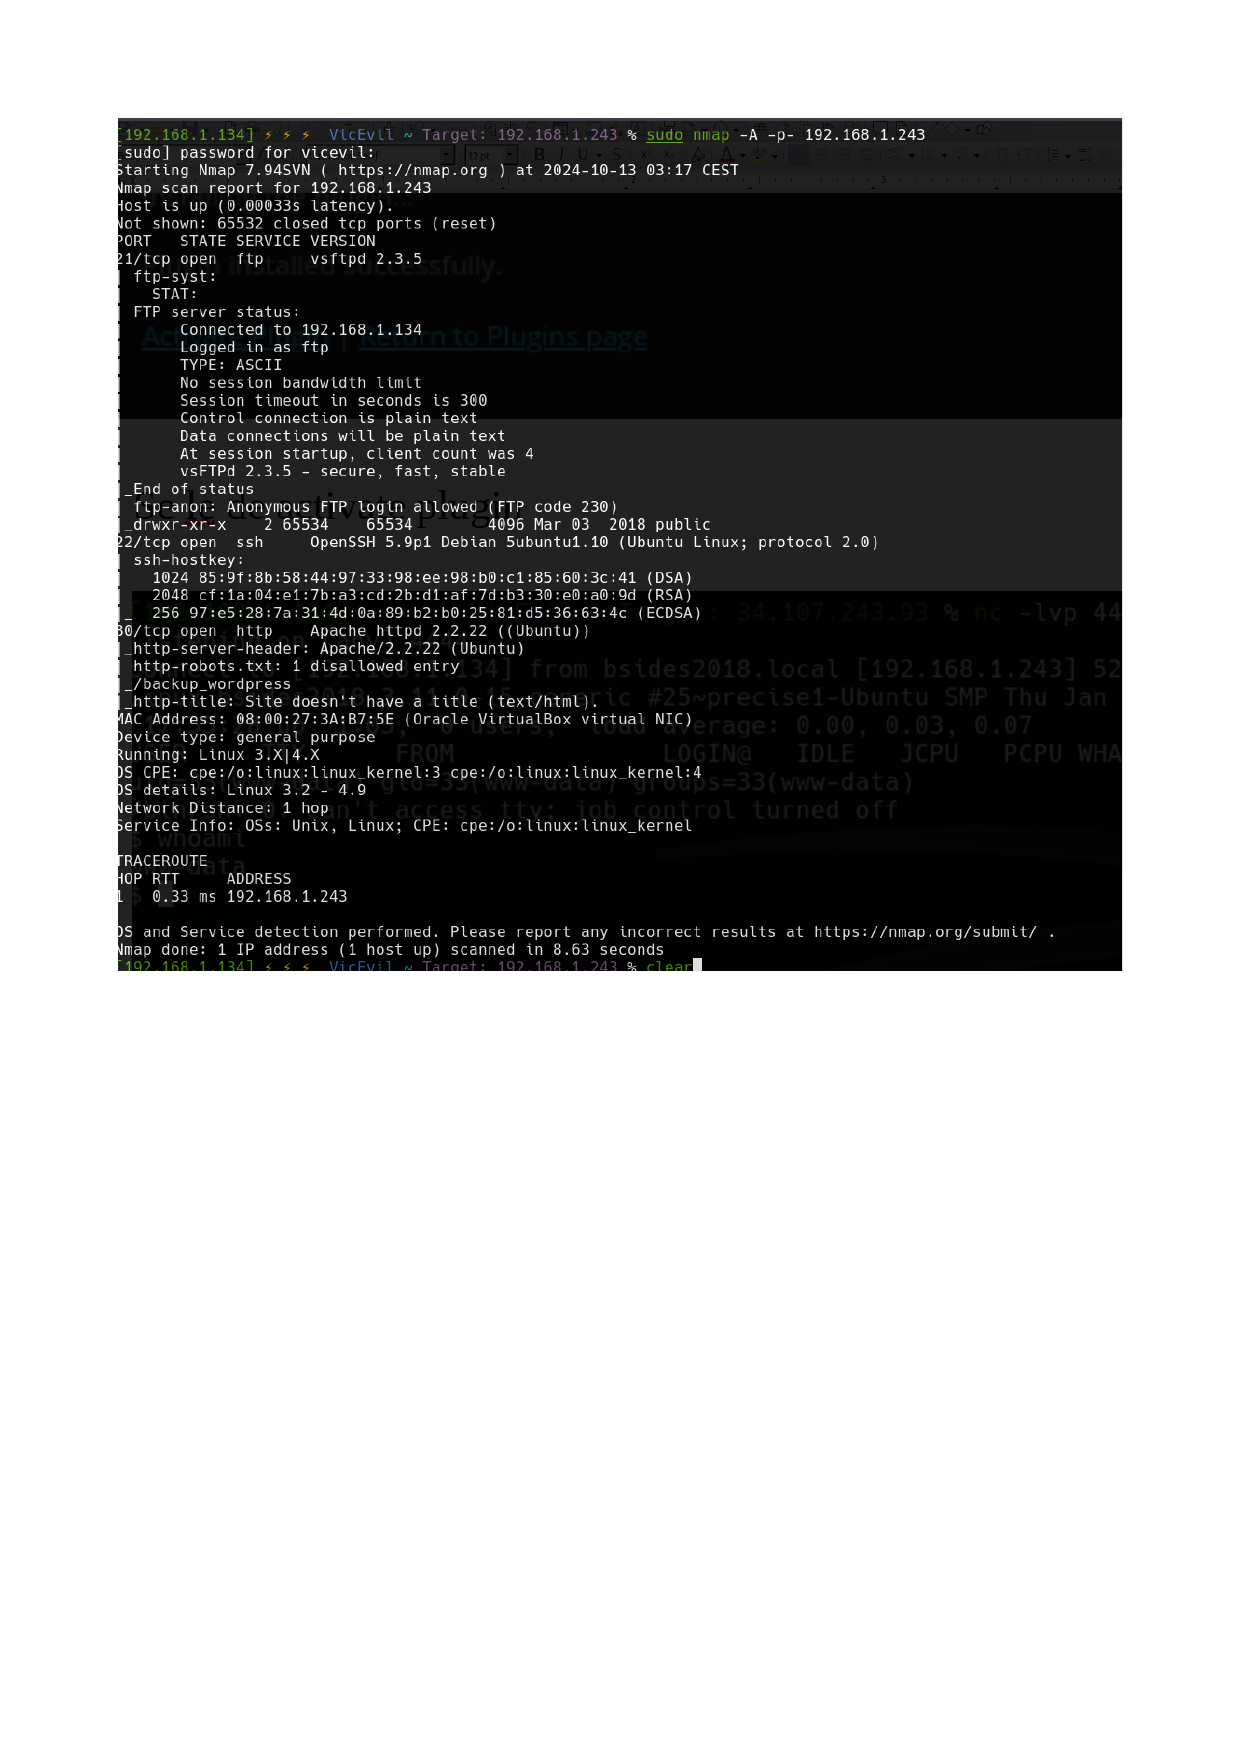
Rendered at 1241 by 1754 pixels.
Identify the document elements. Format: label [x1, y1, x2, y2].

picture [118, 118, 1123, 971]
